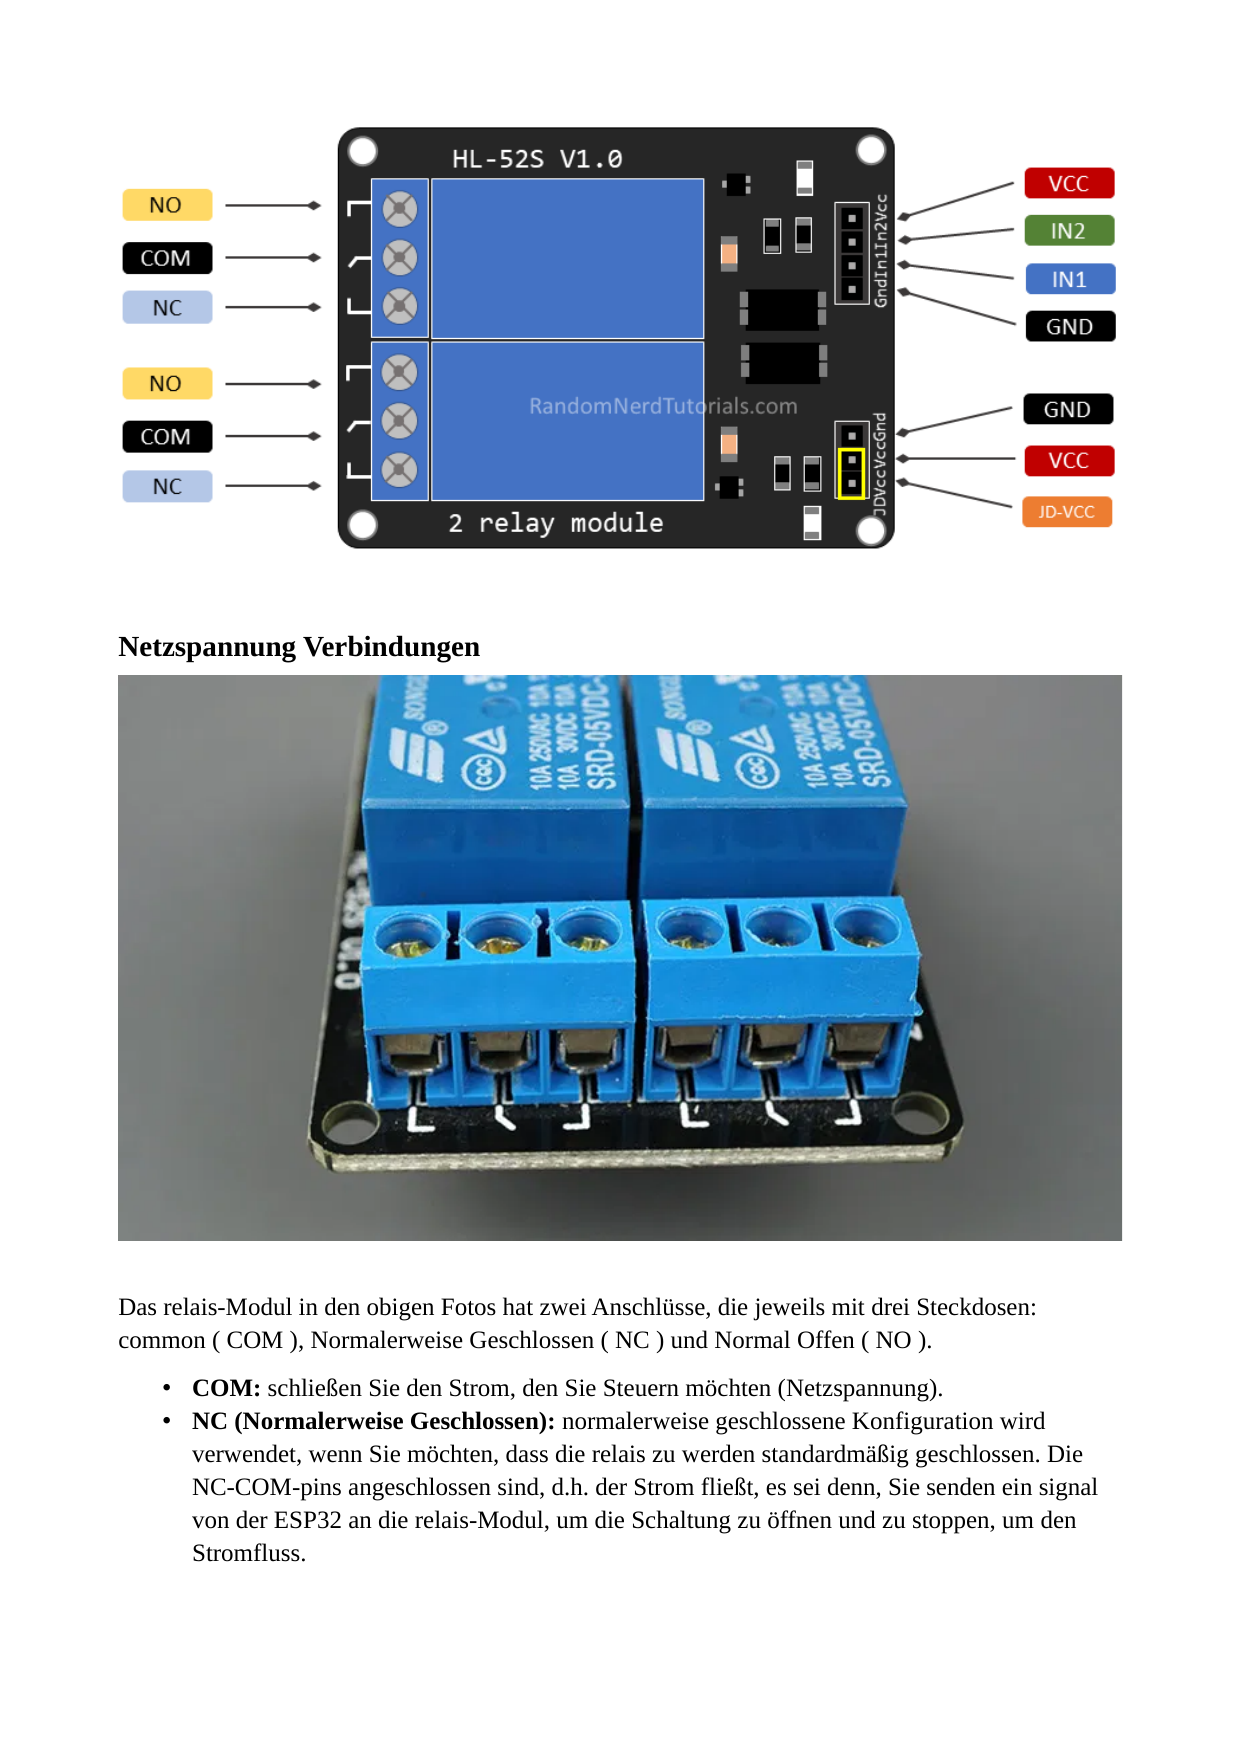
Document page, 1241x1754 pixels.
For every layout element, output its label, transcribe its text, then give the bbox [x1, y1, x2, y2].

list NC (Normalerweise Geschlossen): normalerweise geschlossene Konfiguration wird verwendet, wenn Sie möchten, dass die relais zu werden standardmäßig geschlossen. Die NC-COM-pins angeschlossen sind, d.h. der Strom fließt, es sei denn, Sie senden ein signal von der ESP32 an die relais-Modul, um die Schaltung zu öffnen und zu stoppen, um den Stromfluss. [162, 1406, 1122, 1567]
list COM: schließen Sie den Strom, den Sie Steuern möchten (Netzspannung). [162, 1373, 1122, 1402]
picture [118, 118, 1123, 558]
picture [118, 675, 1123, 1241]
text Das relais-Modul in den obigen Fotos hat zwei Anschlüsse, die jeweils mit drei Steckdosen: common ( COM ), Normalerweise Geschlossen ( NC ) und Normal Offen ( NO ). [118, 1292, 1122, 1354]
subtitle Netzspannung Verbindungen [118, 629, 1122, 663]
